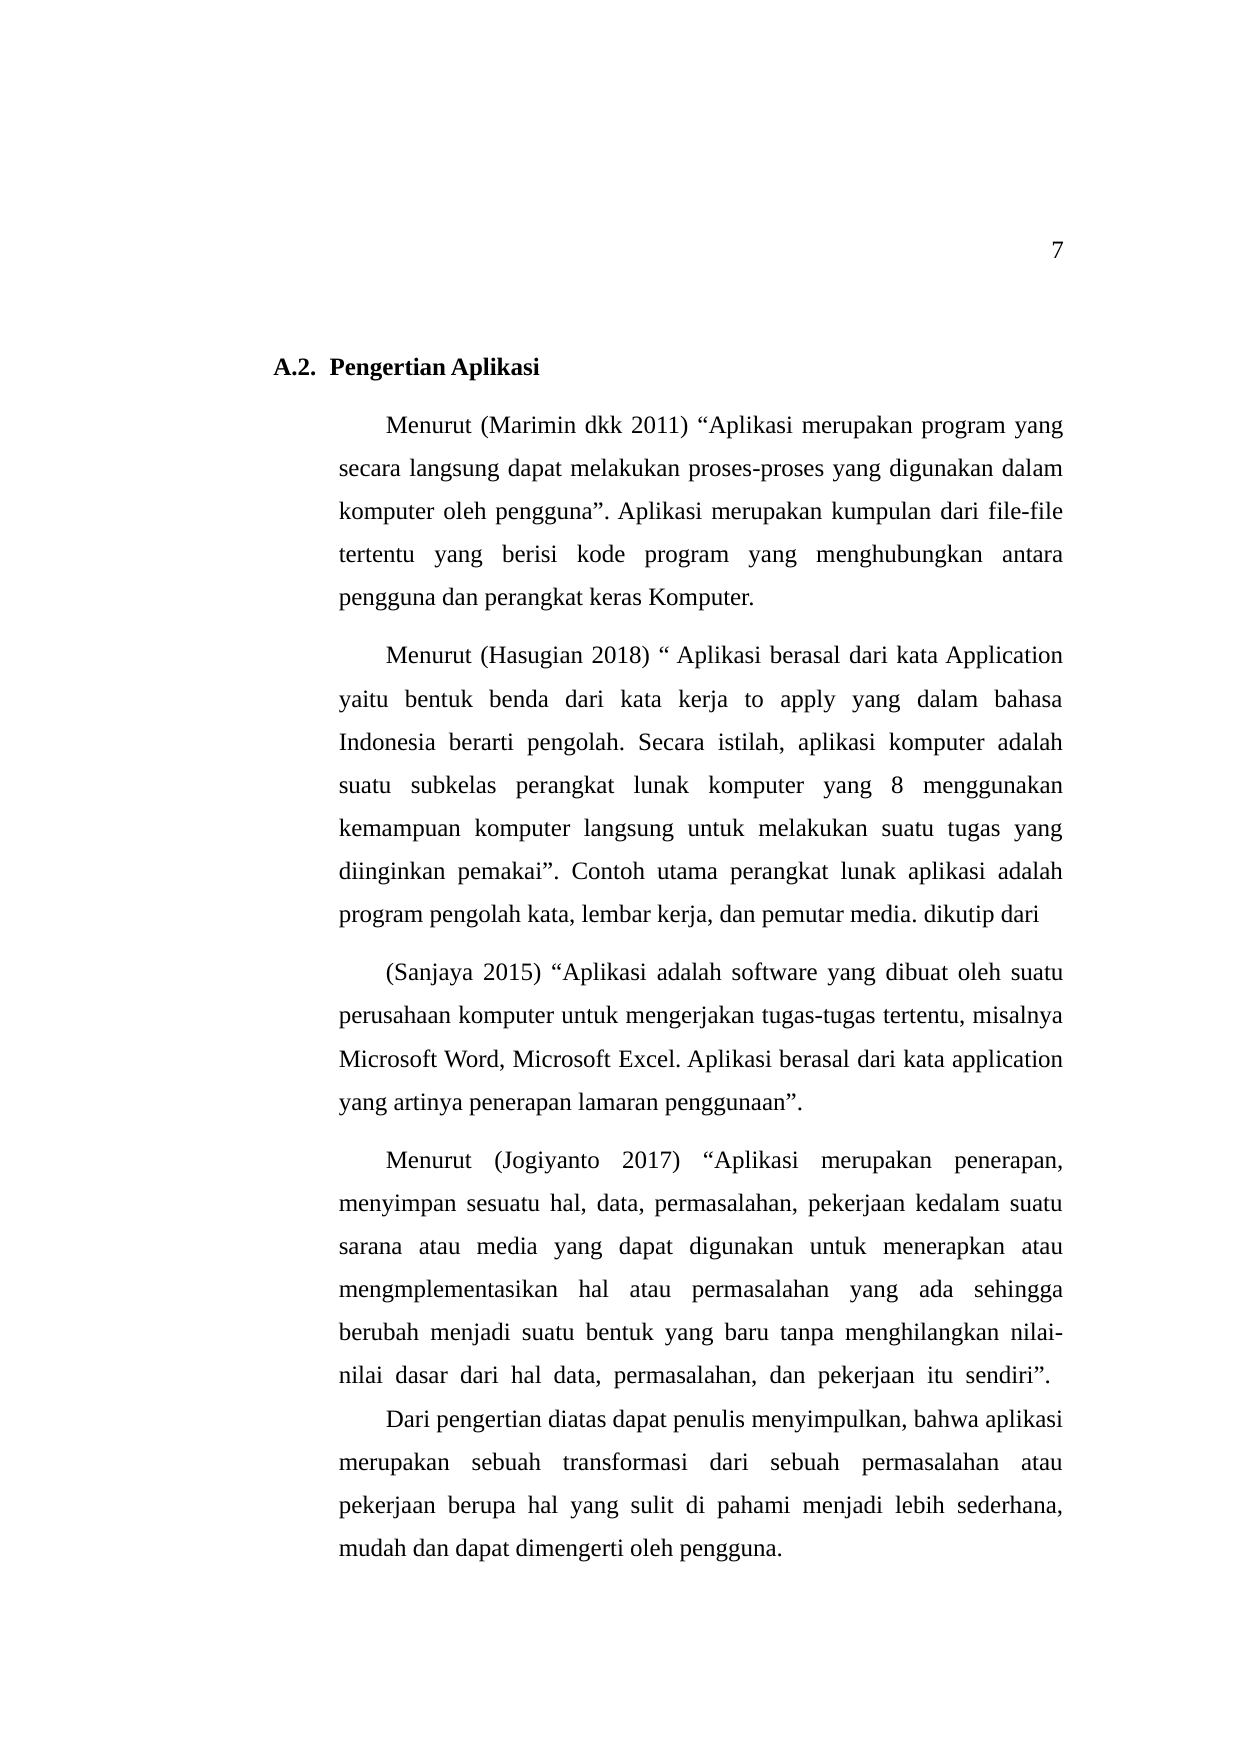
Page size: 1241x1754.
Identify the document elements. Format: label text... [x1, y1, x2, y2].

text (Sanjaya 2015)⁠ “Aplikasi adalah software yang dibuat oleh suatu perusahaan komputer untuk mengerjakan tugas-tugas tertentu, misalnya Microsoft Word, Microsoft Excel. Aplikasi berasal dari kata application yang artinya penerapan lamaran penggunaan”. [338, 957, 1063, 1116]
text Menurut (Marimin dkk 2011)⁠ “Aplikasi merupakan program yang secara langsung dapat melakukan proses-proses yang digunakan dalam komputer oleh pengguna”. Aplikasi merupakan kumpulan dari file-file tertentu yang berisi kode program yang menghubungkan antara pengguna dan perangkat keras Komputer. [338, 410, 1063, 611]
list Pengertian Aplikasi [273, 352, 1063, 381]
text Menurut (Hasugian 2018)⁠ “ Aplikasi berasal dari kata Application yaitu bentuk benda dari kata kerja to apply yang dalam bahasa Indonesia berarti pengolah. Secara istilah, aplikasi komputer adalah suatu subkelas perangkat lunak komputer yang 8 menggunakan kemampuan komputer langsung untuk melakukan suatu tugas yang diinginkan pemakai”. Contoh utama perangkat lunak aplikasi adalah program pengolah kata, lembar kerja, dan pemutar media. dikutip dari [338, 641, 1063, 928]
text Menurut (Jogiyanto 2017)⁠ “Aplikasi merupakan penerapan, menyimpan sesuatu hal, data, permasalahan, pekerjaan kedalam suatu sarana atau media yang dapat digunakan untuk menerapkan atau mengmplementasikan hal atau permasalahan yang ada sehingga berubah menjadi suatu bentuk yang baru tanpa menghilangkan nilai-nilai dasar dari hal data, permasalahan, dan pekerjaan itu sendiri”. Dari pengertian diatas dapat penulis menyimpulkan, bahwa aplikasi merupakan sebuah transformasi dari sebuah permasalahan atau pekerjaan berupa hal yang sulit di pahami menjadi lebih sederhana, mudah dan dapat dimengerti oleh pengguna. [338, 1145, 1063, 1562]
